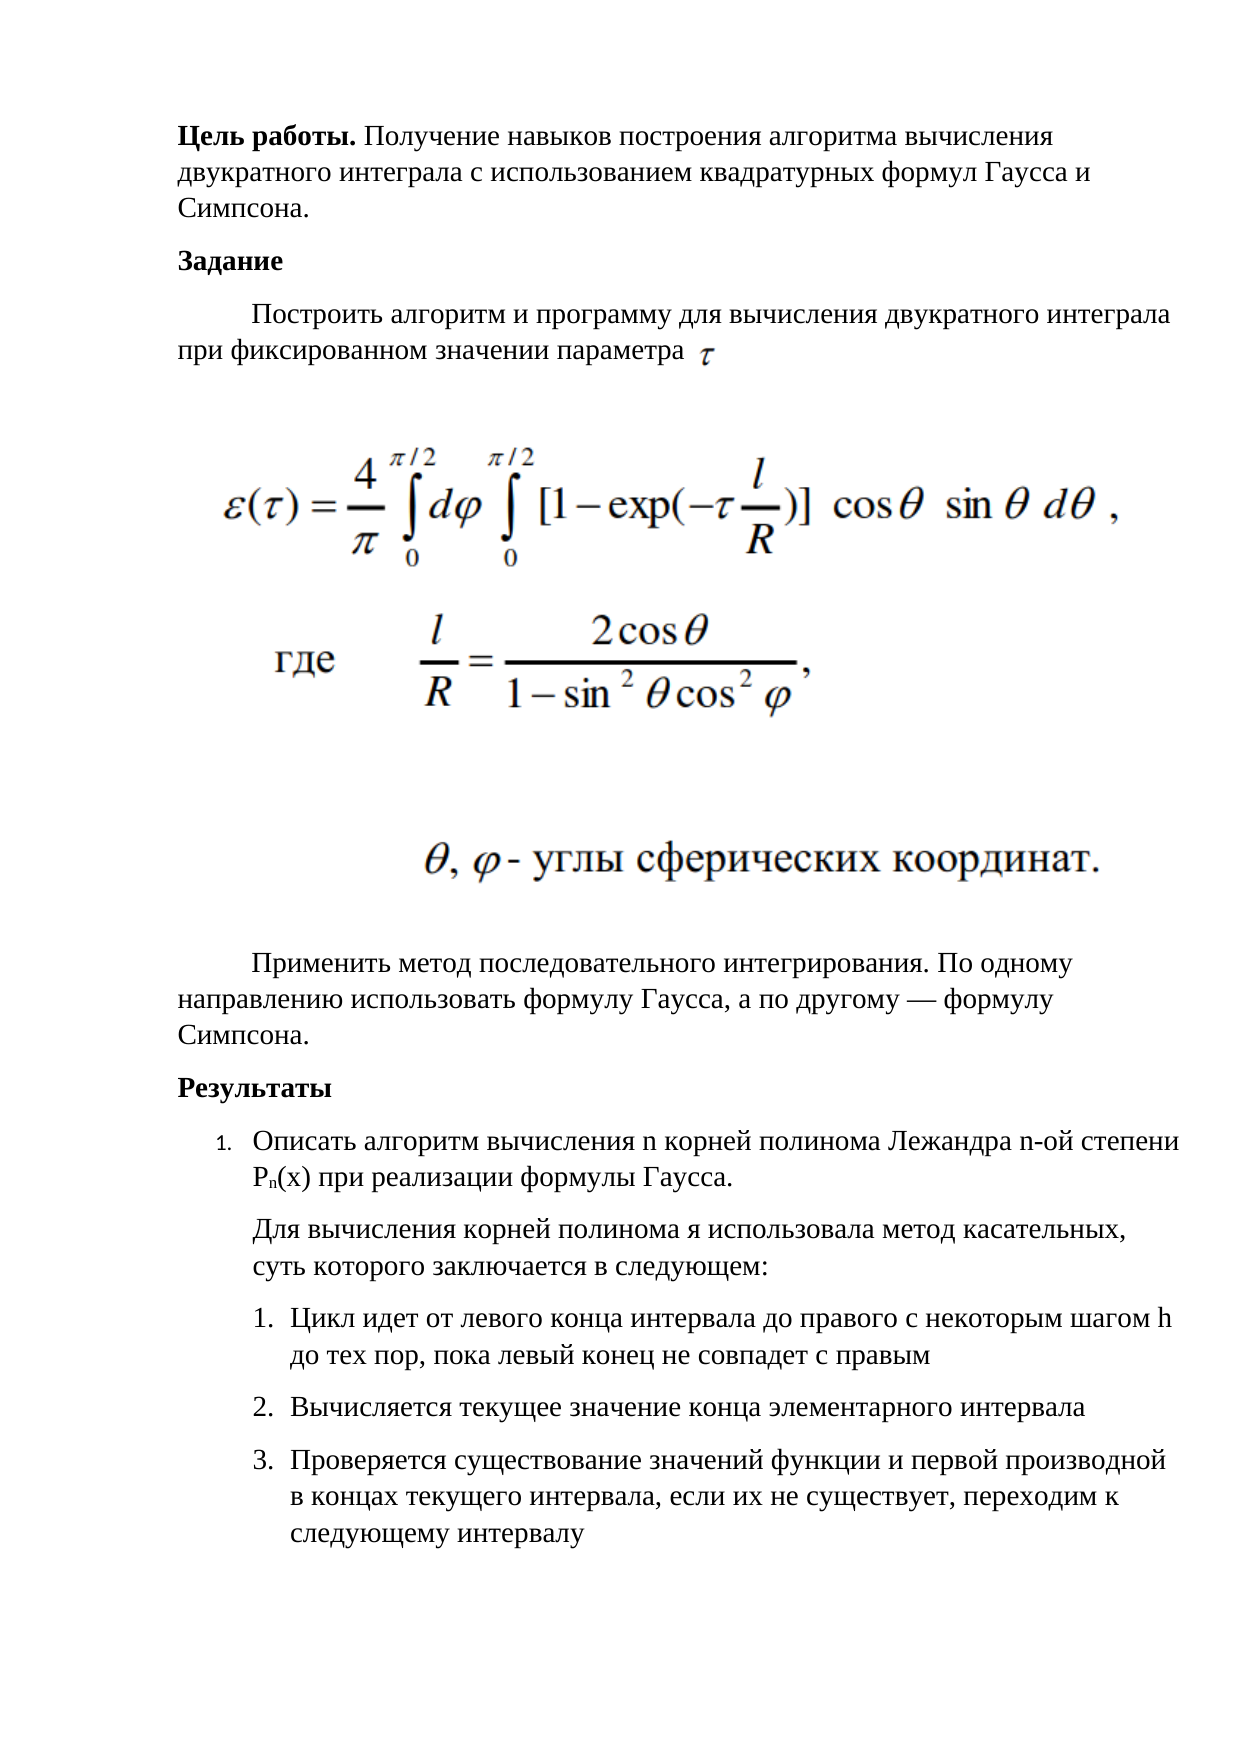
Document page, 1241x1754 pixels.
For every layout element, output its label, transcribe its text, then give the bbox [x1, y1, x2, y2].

text Построить алгоритм и программу для вычисления двукратного интеграла при фиксированном значении параметра [177, 296, 1181, 382]
picture [177, 401, 1182, 923]
text Результаты [177, 1070, 1181, 1103]
list Для вычисления корней полинома я использовала метод касательных, суть которого заключается в следующем: [215, 1212, 1181, 1281]
picture [696, 341, 717, 372]
list Описать алгоритм вычисления n корней полинома Лежандра n-ой степени Pn(x) при реализации формулы Гаусса. [215, 1123, 1181, 1192]
list Вычисляется текущее значение конца элементарного интервала [252, 1389, 1181, 1423]
text Цель работы. Получение навыков построения алгоритма вычисления двукратного интеграла с использованием квадратурных формул Гаусса и Симпсона. [177, 118, 1181, 224]
list Проверяется существование значений функции и первой производной в концах текущего интервала, если их не существует, переходим к следующему интервалу [252, 1442, 1181, 1548]
list Цикл идет от левого конца интервала до правого с некоторым шагом h до тех пор, пока левый конец не совпадет с правым [252, 1301, 1181, 1370]
text Применить метод последовательного интегрирования. По одному направлению использовать формулу Гаусса, а по другому — формулу Симпсона. [177, 923, 1181, 1051]
text Задание [177, 243, 1181, 277]
